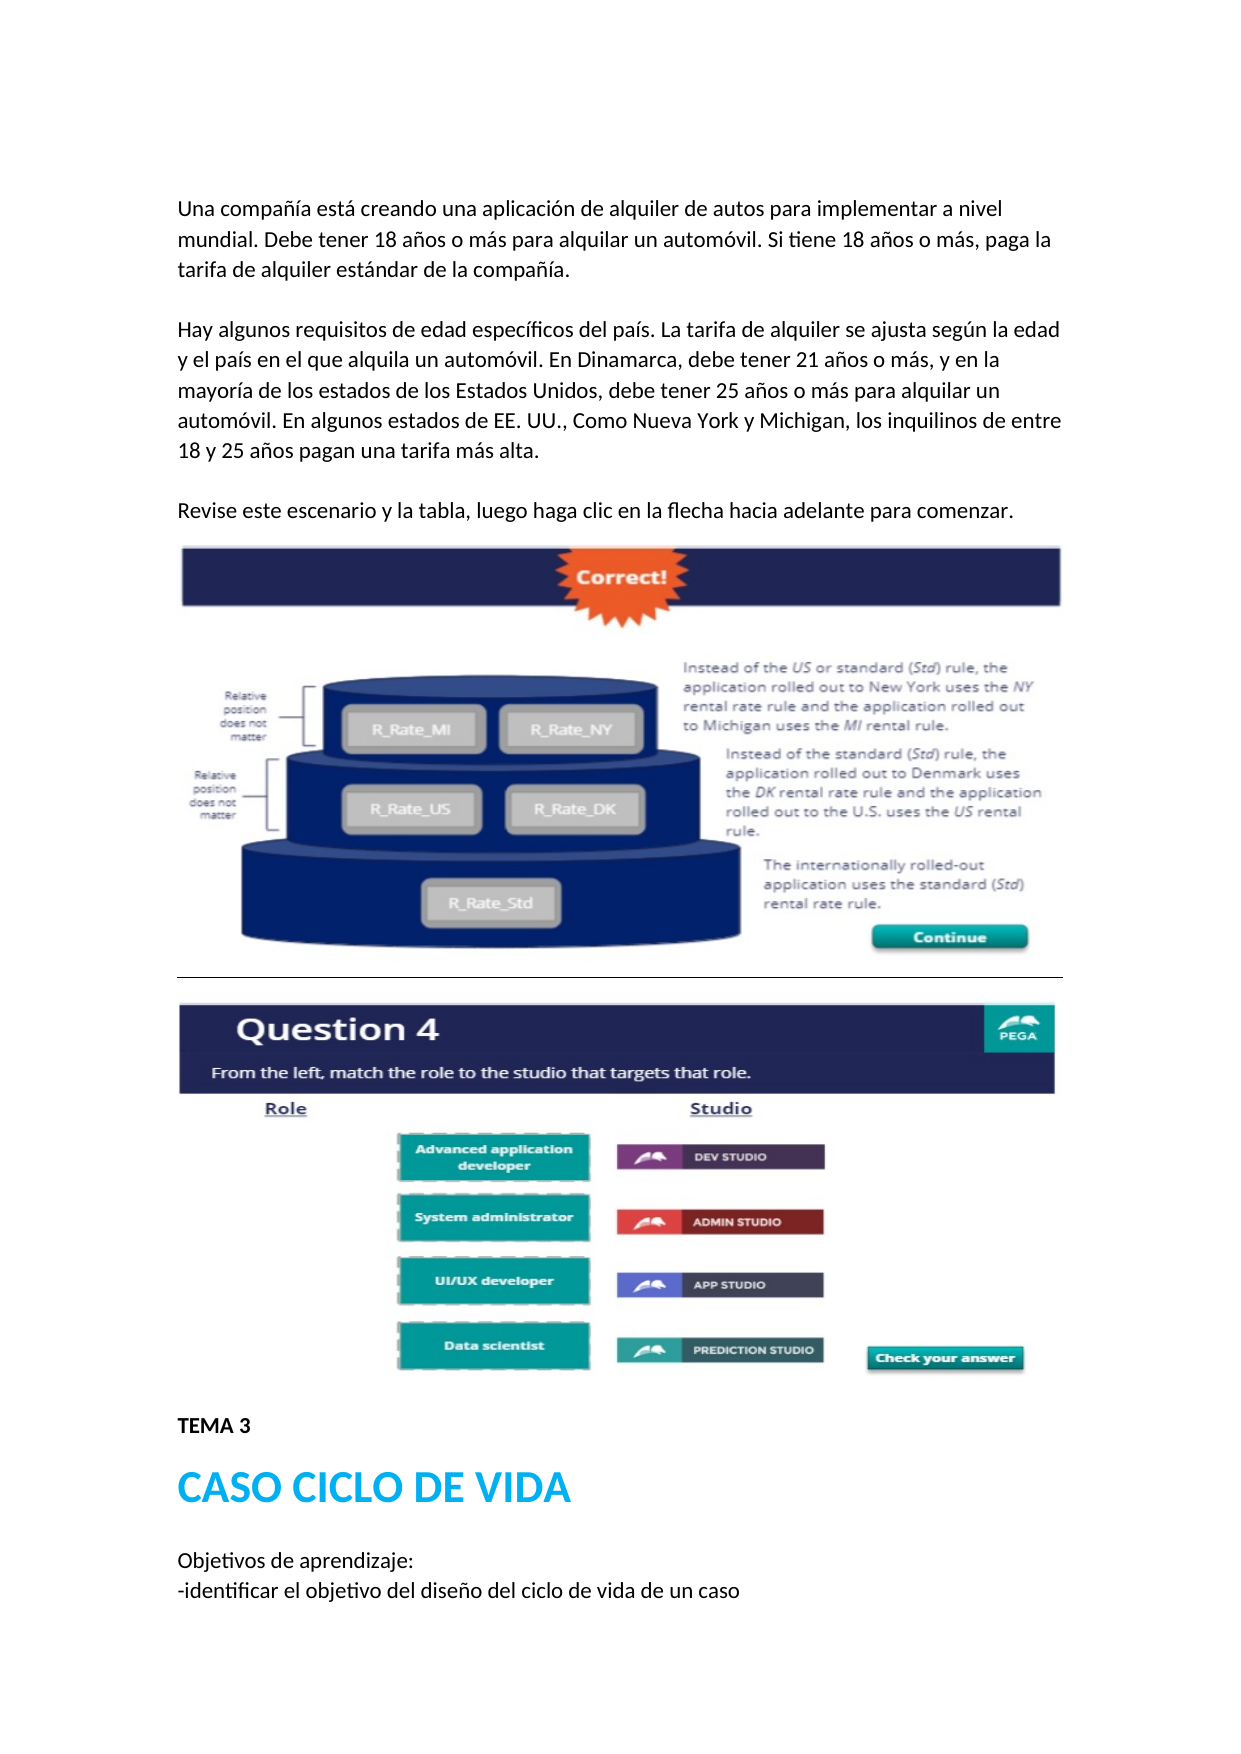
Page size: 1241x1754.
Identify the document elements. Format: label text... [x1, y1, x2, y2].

text Una compañía está creando una aplicación de alquiler de autos para implementar a nivel mundial. Debe tener 18 años o más para alquilar un automóvil. Si tiene 18 años o más, paga la tarifa de alquiler estándar de la compañía. Hay algunos requisitos de edad específicos del país. La tarifa de alquiler se ajusta según la edad y el país en el que alquila un automóvil. En Dinamarca, debe tener 21 años o más, y en la mayoría de los estados de los Estados Unidos, debe tener 25 años o más para alquilar un automóvil. En algunos estados de EE. UU., Como Nueva York y Michigan, los inquilinos de entre 18 y 25 años pagan una tarifa más alta. Revise este escenario y la tabla, luego haga clic en la flecha hacia adelante para comenzar. [177, 194, 1063, 524]
picture [177, 997, 1063, 1393]
text TEMA 3 [177, 1411, 1063, 1439]
text CASO CICLO DE VIDA Objetivos de aprendizaje: -identificar el objetivo del diseño del ciclo de vida de un caso [177, 1458, 1063, 1605]
picture [177, 543, 1063, 975]
